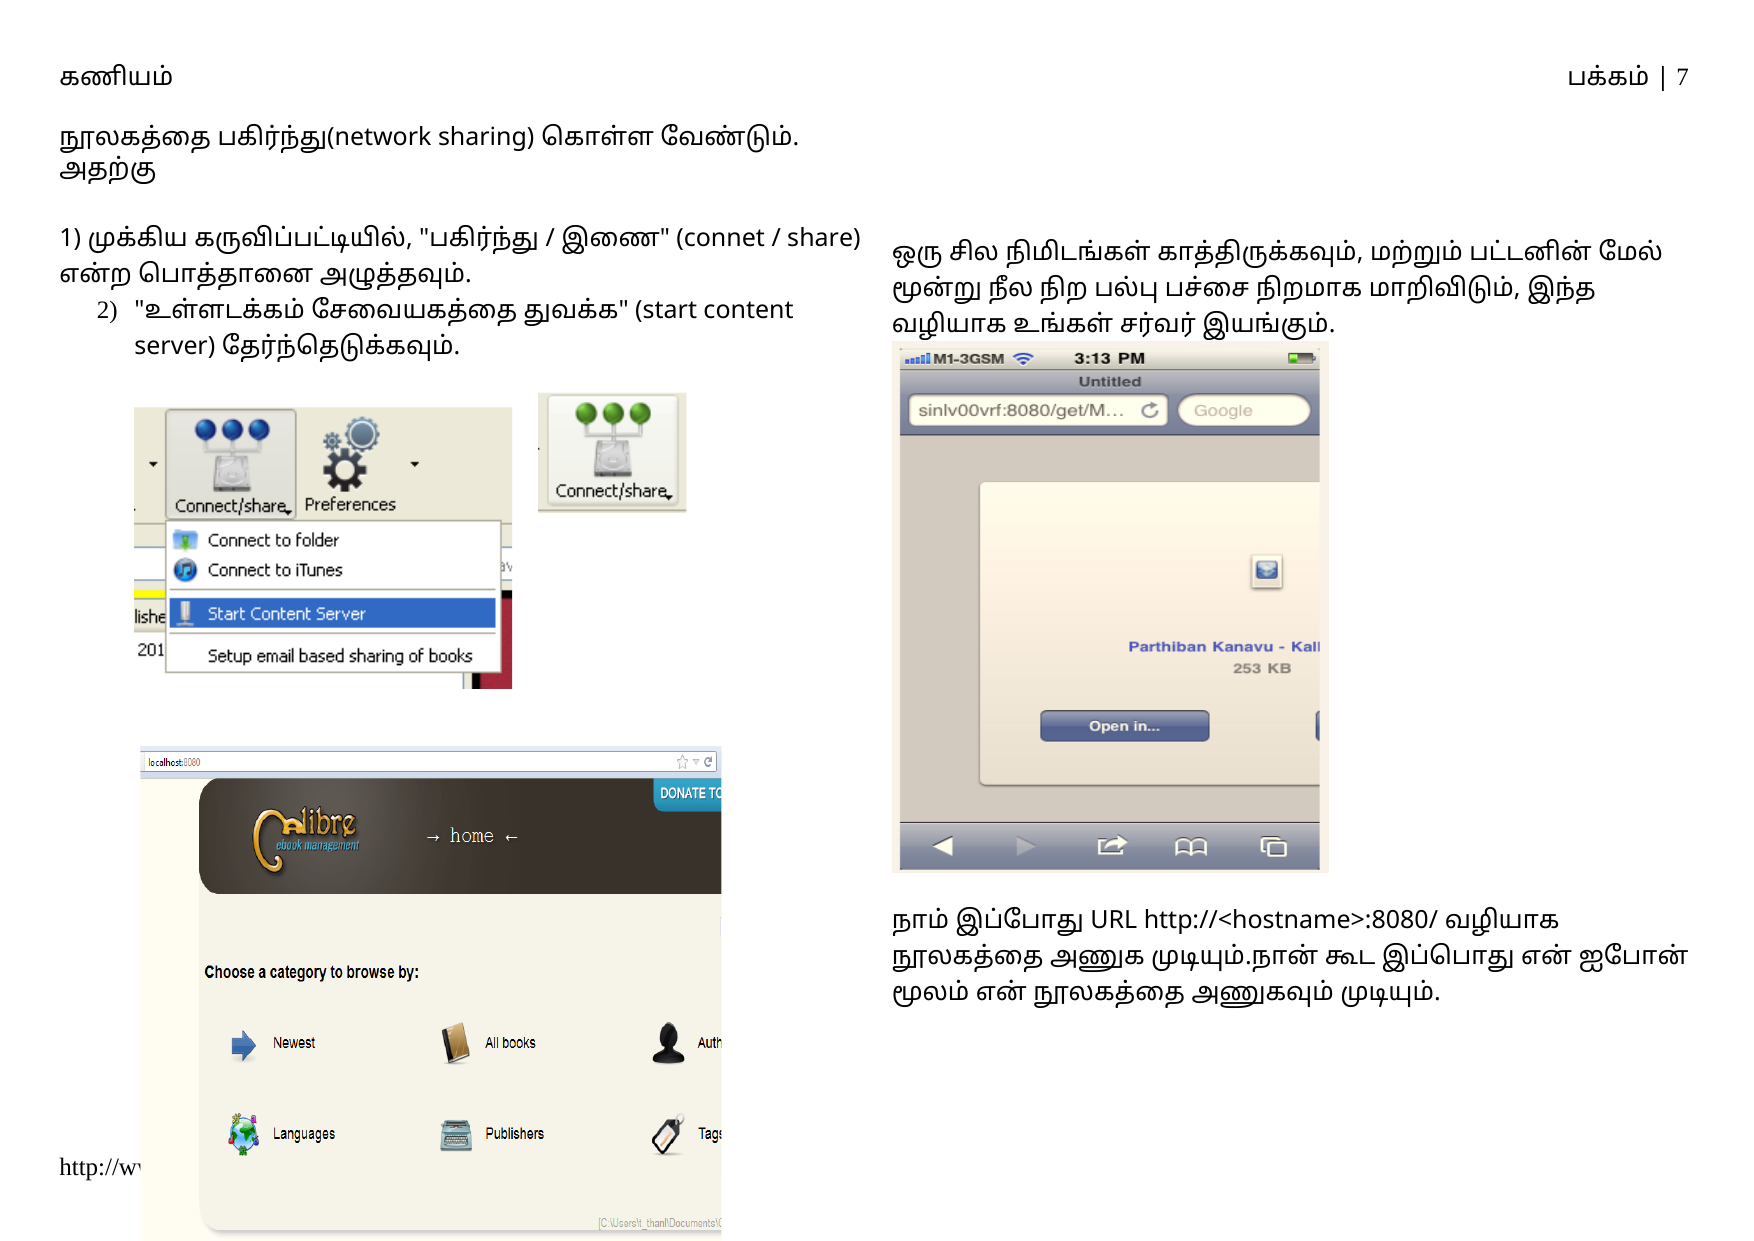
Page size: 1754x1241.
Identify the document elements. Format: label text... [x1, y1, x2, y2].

text நாம் இப்போது URL http://<hostname>:8080/ வழியாக நூலகத்தை அணுக முடியும்.நான் கூட இப்பொது என் ஐபோன் மூலம் என் நூலகத்தை அணுகவும் முடியும். [892, 901, 1695, 1009]
text நூலகத்தை பகிர்ந்து(network sharing) கொள்ள வேண்டும். அதற்கு 1) முக்கிய கருவிப்பட்டியில், "பகிர்ந்து / இணை" (connet / share) என்ற பொத்தானை அழுத்தவும். [59, 118, 862, 292]
picture [891, 341, 1329, 873]
text ஒரு சில நிமிடங்கள் காத்திருக்கவும், மற்றும் பட்டனின் மேல் மூன்று நீல நிற பல்பு பச்சை நிறமாக மாறிவிடும், இந்த வழியாக உங்கள் சர்வர் இயங்கும். [892, 233, 1695, 873]
picture [134, 406, 513, 689]
picture [140, 746, 722, 1241]
list "உள்ளடக்கம் சேவையகத்தை துவக்க" (start content server) தேர்ந்தெடுக்கவும். [97, 292, 862, 689]
picture [538, 390, 687, 513]
